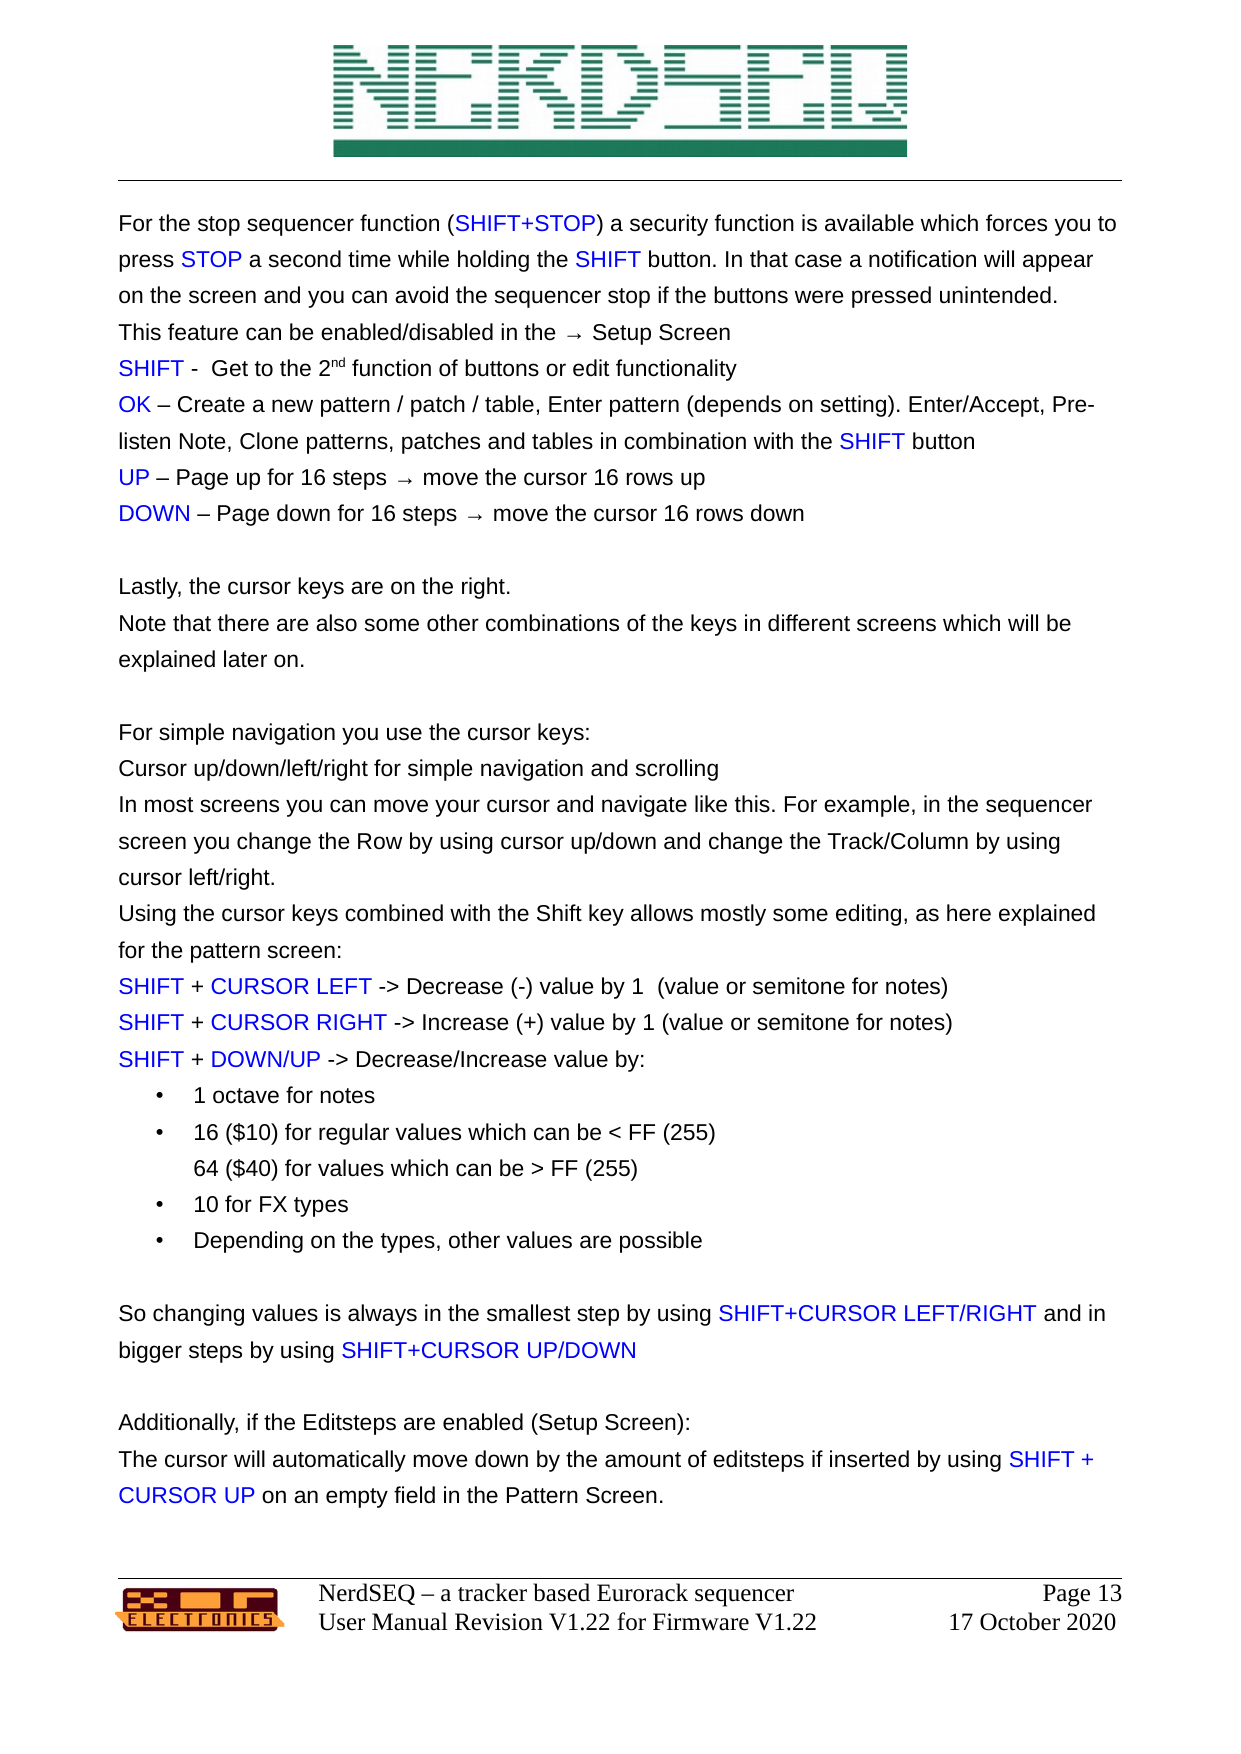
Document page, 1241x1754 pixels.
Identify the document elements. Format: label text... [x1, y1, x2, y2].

text SHIFT + DOWN/UP -> Decrease/Increase value by: [118, 1046, 1122, 1072]
picture [333, 45, 908, 157]
text SHIFT + CURSOR LEFT -> Decrease (-) value by 1 (value or semitone for notes) [118, 973, 1122, 999]
text In most screens you can move your cursor and navigate like this. For example, in the sequencer screen you change the Row by using cursor up/down and change the Track/Column by using cursor left/right. [118, 791, 1122, 890]
text DOWN – Page down for 16 steps → move the cursor 16 rows down [118, 500, 1122, 527]
text OK – Create a new pattern / patch / table, Enter pattern (depends on setting). Enter/Accept, Pre-listen Note, Clone patterns, patches and tables in combination with the SHIFT button [118, 391, 1122, 454]
text SHIFT - Get to the 2nd function of buttons or edit functionality [118, 355, 1122, 381]
text Using the cursor keys combined with the Shift key allows mostly some editing, as here explained for the pattern screen: [118, 900, 1122, 963]
text SHIFT + CURSOR RIGHT -> Increase (+) value by 1 (value or semitone for notes) [118, 1009, 1122, 1036]
text UP – Page up for 16 steps → move the cursor 16 rows up [118, 464, 1122, 490]
text 64 ($40) for values which can be > FF (255) [118, 1155, 1122, 1181]
text For the stop sequencer function (SHIFT+STOP) a security function is available which forces you to press STOP a second time while holding the SHIFT button. In that case a notification will appear on the screen and you can avoid the sequencer stop if the buttons were pressed unintended. [118, 209, 1122, 309]
text For simple navigation you use the cursor keys: [118, 718, 1122, 745]
text So changing values is always in the smallest step by using SHIFT+CURSOR LEFT/RIGHT and in bigger steps by using SHIFT+CURSOR UP/DOWN [118, 1300, 1122, 1363]
text This feature can be enabled/disabled in the → Setup Screen [118, 319, 1122, 345]
picture [115, 1584, 285, 1634]
list 16 ($10) for regular values which can be < FF (255) [156, 1118, 1122, 1145]
text The cursor will automatically move down by the amount of editsteps if inserted by using SHIFT + CURSOR UP on an empty field in the Pattern Screen. [118, 1446, 1122, 1508]
text Note that there are also some other combinations of the keys in different screens which will be explained later on. [118, 609, 1122, 672]
text Cursor up/down/left/right for simple navigation and scrolling [118, 755, 1122, 781]
list 10 for FX types [156, 1191, 1122, 1217]
text Lastly, the cursor keys are on the right. [118, 573, 1122, 599]
list 1 octave for notes [156, 1082, 1122, 1108]
list Depending on the types, other values are possible [156, 1227, 1122, 1254]
text Additionally, if the Editsteps are enabled (Setup Screen): [118, 1409, 1122, 1436]
